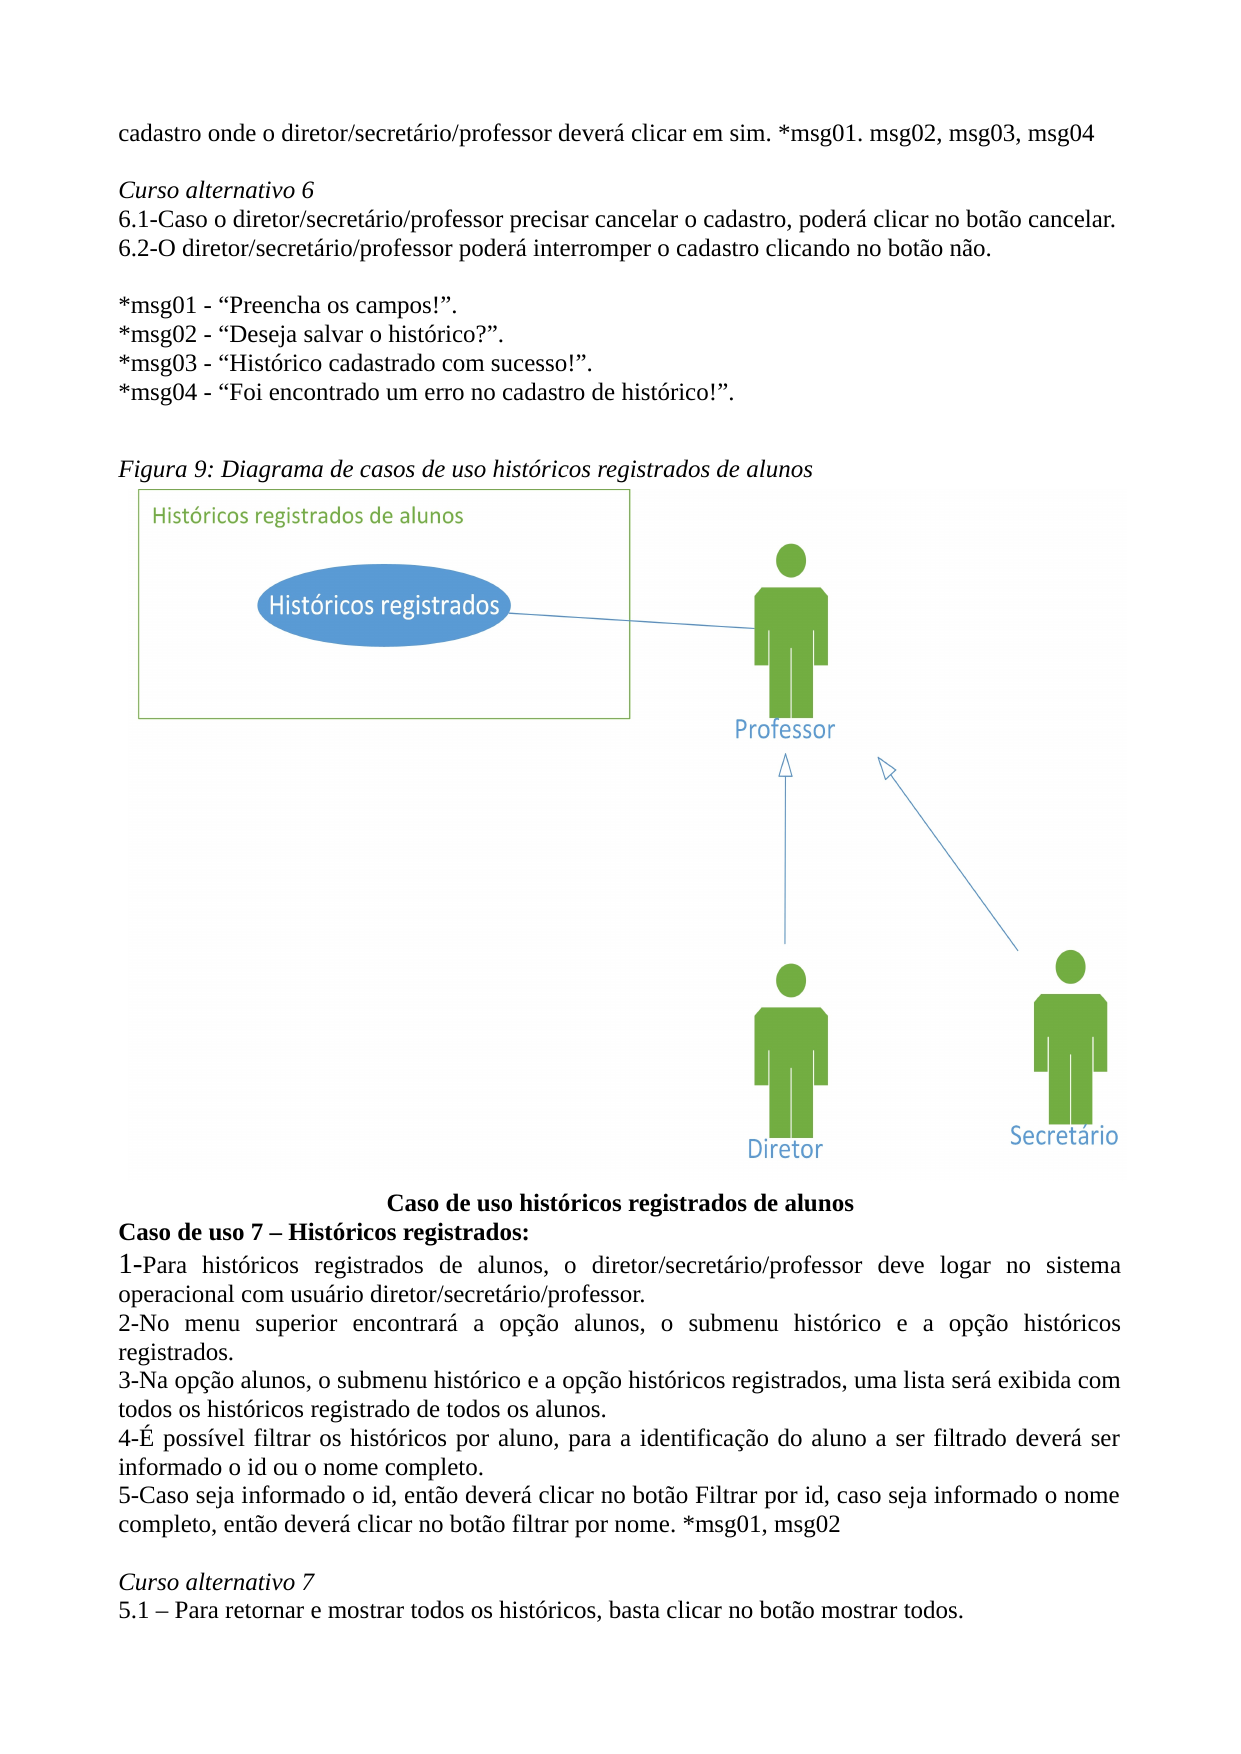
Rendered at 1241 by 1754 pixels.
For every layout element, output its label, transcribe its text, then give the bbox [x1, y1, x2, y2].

text *msg04 - “Foi encontrado um erro no cadastro de histórico!”. [118, 377, 1122, 406]
text 5-Caso seja informado o id, então deverá clicar no botão Filtrar por id, caso seja informado o nome completo, então deverá clicar no botão filtrar por nome. *msg01, msg02 [118, 1481, 1122, 1538]
subtitle Curso alternativo 6 [118, 176, 1122, 204]
text 6.1-Caso o diretor/secretário/professor precisar cancelar o cadastro, poderá clicar no botão cancelar. [118, 204, 1122, 233]
text *msg03 - “Histórico cadastrado com sucesso!”. [118, 348, 1122, 377]
text *msg01 - “Preencha os campos!”. [118, 291, 1122, 319]
picture [128, 489, 1127, 1181]
text Caso de uso 7 – Históricos registrados: [118, 1217, 1122, 1246]
text *msg02 - “Deseja salvar o histórico?”. [118, 319, 1122, 348]
text 6.2-O diretor/secretário/professor poderá interromper o cadastro clicando no botão não. [118, 233, 1122, 262]
text 5.1 – Para retornar e mostrar todos os históricos, basta clicar no botão mostrar todos. [118, 1596, 1122, 1624]
text cadastro onde o diretor/secretário/professor deverá clicar em sim. *msg01. msg02, msg03, msg04 [118, 118, 1122, 147]
text 1-Para históricos registrados de alunos, o diretor/secretário/professor deve logar no sistema operacional com usuário diretor/secretário/professor. [118, 1246, 1122, 1308]
subtitle Curso alternativo 7 [118, 1567, 1122, 1596]
text Caso de uso históricos registrados de alunos [118, 482, 1134, 1217]
text 2-No menu superior encontrará a opção alunos, o submenu histórico e a opção históricos registrados. [118, 1308, 1122, 1366]
text [118, 434, 1134, 454]
text Figura 9: Diagrama de casos de uso históricos registrados de alunos [118, 454, 1134, 482]
text 4-É possível filtrar os históricos por aluno, para a identificação do aluno a ser filtrado deverá ser informado o id ou o nome completo. [118, 1423, 1122, 1481]
text 3-Na opção alunos, o submenu histórico e a opção históricos registrados, uma lista será exibida com todos os históricos registrado de todos os alunos. [118, 1366, 1122, 1423]
